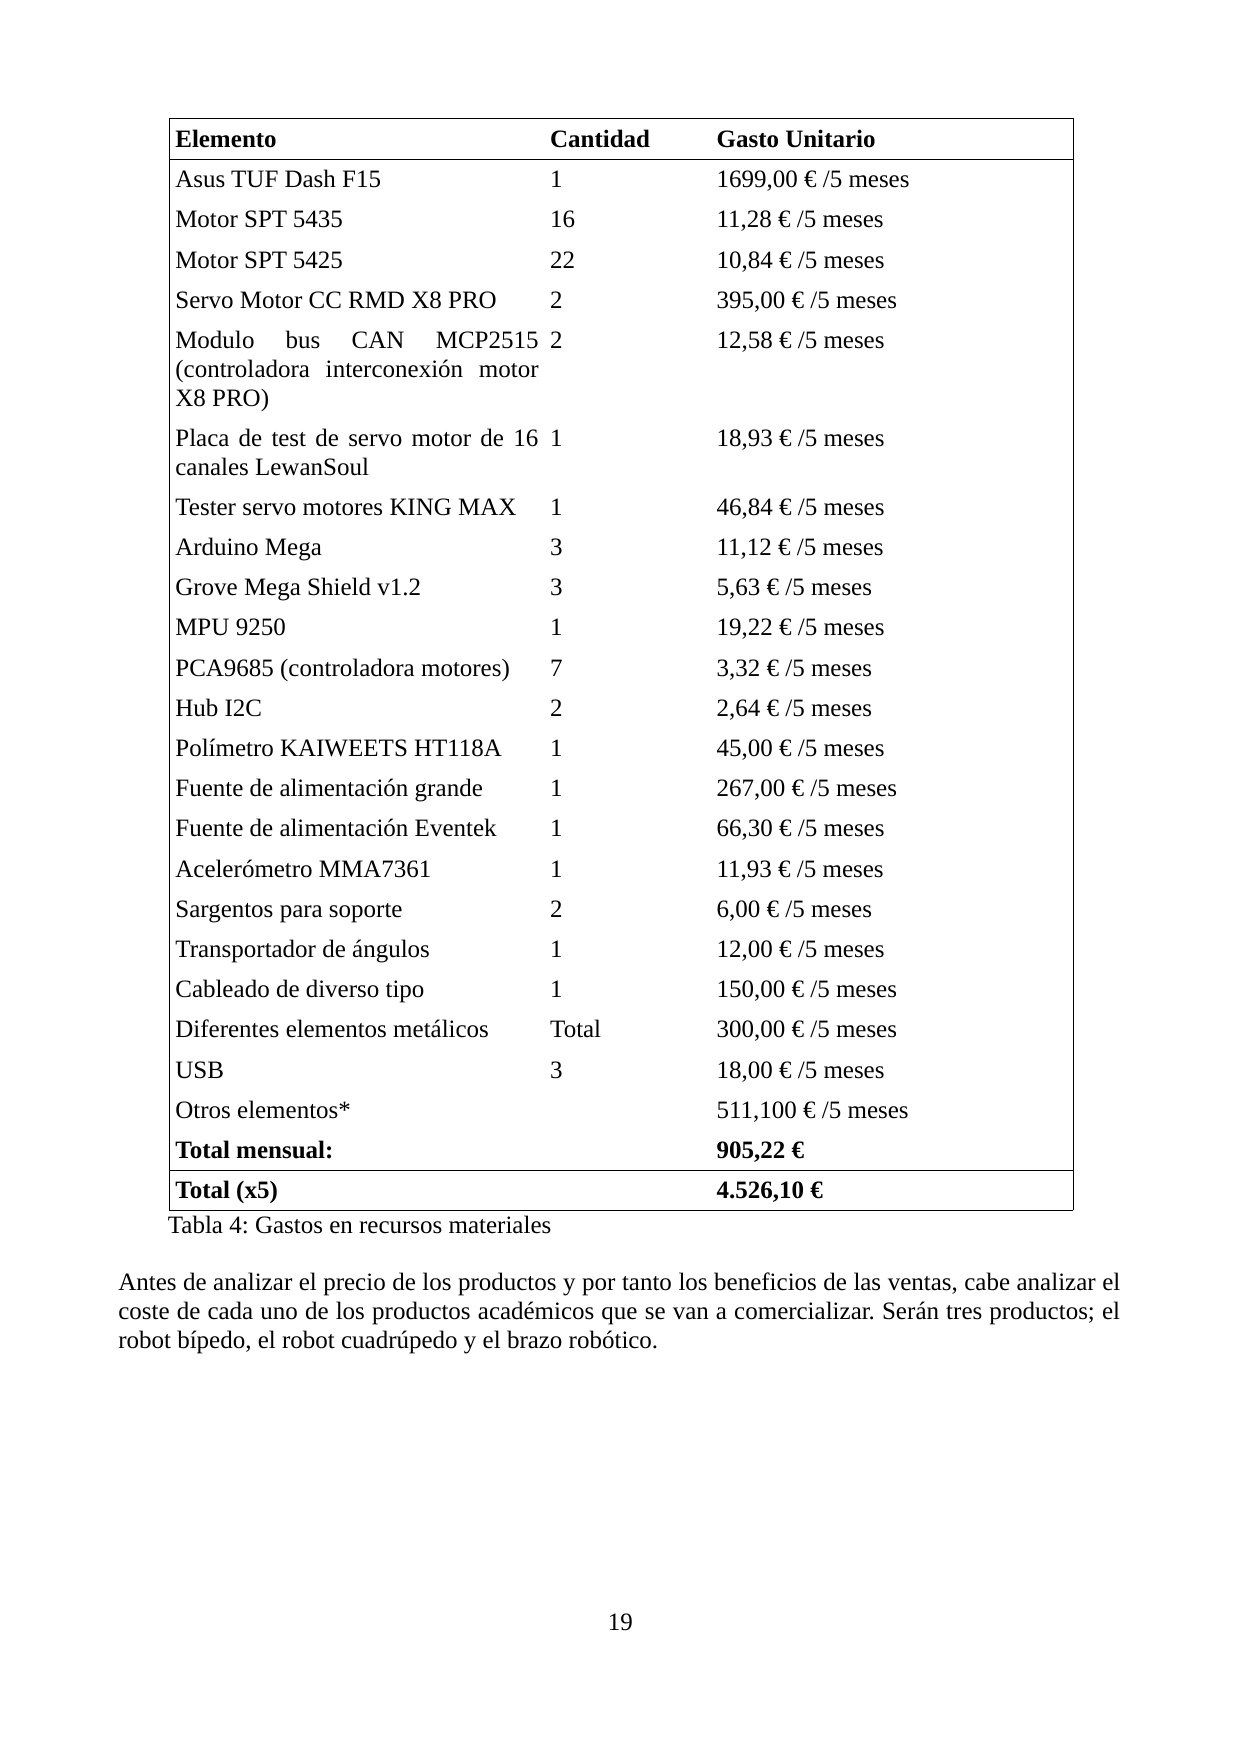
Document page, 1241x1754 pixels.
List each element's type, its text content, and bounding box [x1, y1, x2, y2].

table_cell Hub I2C [170, 687, 544, 727]
table_cell Cableado de diverso tipo [170, 969, 544, 1009]
table_cell 1 [544, 160, 711, 199]
table_cell Total [544, 1009, 711, 1049]
table_cell Placa de test de servo motor de 16 canales LewanSoul [170, 417, 544, 486]
table_cell 2,64 € /5 meses [711, 687, 1073, 727]
table_cell Polímetro KAIWEETS HT118A [170, 727, 544, 767]
table_cell Tester servo motores KING MAX [170, 486, 544, 526]
table_cell Modulo bus CAN MCP2515 (controladora interconexión motor X8 PRO) [170, 319, 544, 417]
table_header Cantidad [544, 119, 711, 158]
table_cell 3 [544, 566, 711, 607]
table_cell 2 [544, 319, 711, 417]
table_cell Motor SPT 5425 [170, 239, 544, 279]
table_cell 1 [544, 727, 711, 767]
table_cell [544, 1129, 711, 1169]
table_cell 10,84 € /5 meses [711, 239, 1073, 279]
table_cell Total (x5) [170, 1171, 544, 1210]
table_cell MPU 9250 [170, 607, 544, 647]
table_cell 5,63 € /5 meses [711, 566, 1073, 607]
table_cell Total mensual: [170, 1129, 544, 1169]
table_cell 1 [544, 486, 711, 526]
table_header Gasto Unitario [711, 119, 1073, 158]
table_cell 1699,00 € /5 meses [711, 160, 1073, 199]
table_cell 267,00 € /5 meses [711, 768, 1073, 808]
table_cell Fuente de alimentación grande [170, 768, 544, 808]
table_cell 511,100 € /5 meses [711, 1089, 1073, 1129]
table_cell 1 [544, 848, 711, 888]
table_cell 395,00 € /5 meses [711, 279, 1073, 319]
table_cell 905,22 € [711, 1129, 1073, 1169]
table_cell 2 [544, 279, 711, 319]
table_cell 6,00 € /5 meses [711, 888, 1073, 928]
table_cell 3 [544, 1049, 711, 1089]
table_cell Acelerómetro MMA7361 [170, 848, 544, 888]
table_cell Otros elementos* [170, 1089, 544, 1129]
table_cell 1 [544, 928, 711, 968]
table_cell 16 [544, 199, 711, 239]
table_cell 18,00 € /5 meses [711, 1049, 1073, 1089]
table_cell 19,22 € /5 meses [711, 607, 1073, 647]
text Tabla 4: Gastos en recursos materiales [168, 1210, 1073, 1239]
table_cell 11,12 € /5 meses [711, 526, 1073, 566]
table_cell PCA9685 (controladora motores) [170, 647, 544, 687]
table_cell 1 [544, 417, 711, 486]
table_cell 22 [544, 239, 711, 279]
table_cell 11,28 € /5 meses [711, 199, 1073, 239]
table_cell Asus TUF Dash F15 [170, 160, 544, 199]
table_cell 1 [544, 607, 711, 647]
table_cell [544, 1089, 711, 1129]
table_cell 18,93 € /5 meses [711, 417, 1073, 486]
table_cell Servo Motor CC RMD X8 PRO [170, 279, 544, 319]
table_cell 66,30 € /5 meses [711, 808, 1073, 848]
table_cell 45,00 € /5 meses [711, 727, 1073, 767]
table_header Elemento [170, 119, 544, 158]
table_cell 1 [544, 969, 711, 1009]
text Antes de analizar el precio de los productos y por tanto los beneficios de las ventas, cabe analizar el coste de cada uno de los productos académicos que se van a comercializar. Serán tres productos; el robot bípedo, el robot cuadrúpedo y el brazo robótico. [118, 1267, 1122, 1354]
table_cell Arduino Mega [170, 526, 544, 566]
table_cell 1 [544, 768, 711, 808]
table_cell 46,84 € /5 meses [711, 486, 1073, 526]
table_cell 12,00 € /5 meses [711, 928, 1073, 968]
table_cell Grove Mega Shield v1.2 [170, 566, 544, 607]
table_cell Transportador de ángulos [170, 928, 544, 968]
table_cell 300,00 € /5 meses [711, 1009, 1073, 1049]
table_cell [544, 1171, 711, 1210]
table_cell 3,32 € /5 meses [711, 647, 1073, 687]
table_cell 1 [544, 808, 711, 848]
table_cell Fuente de alimentación Eventek [170, 808, 544, 848]
table_cell Diferentes elementos metálicos [170, 1009, 544, 1049]
table_cell 150,00 € /5 meses [711, 969, 1073, 1009]
table_cell 4.526,10 € [711, 1171, 1073, 1210]
table_cell 2 [544, 888, 711, 928]
table_cell Motor SPT 5435 [170, 199, 544, 239]
table_cell Sargentos para soporte [170, 888, 544, 928]
table_cell 11,93 € /5 meses [711, 848, 1073, 888]
table_cell 2 [544, 687, 711, 727]
table_cell 7 [544, 647, 711, 687]
table_cell USB [170, 1049, 544, 1089]
table_cell 3 [544, 526, 711, 566]
table_cell 12,58 € /5 meses [711, 319, 1073, 417]
